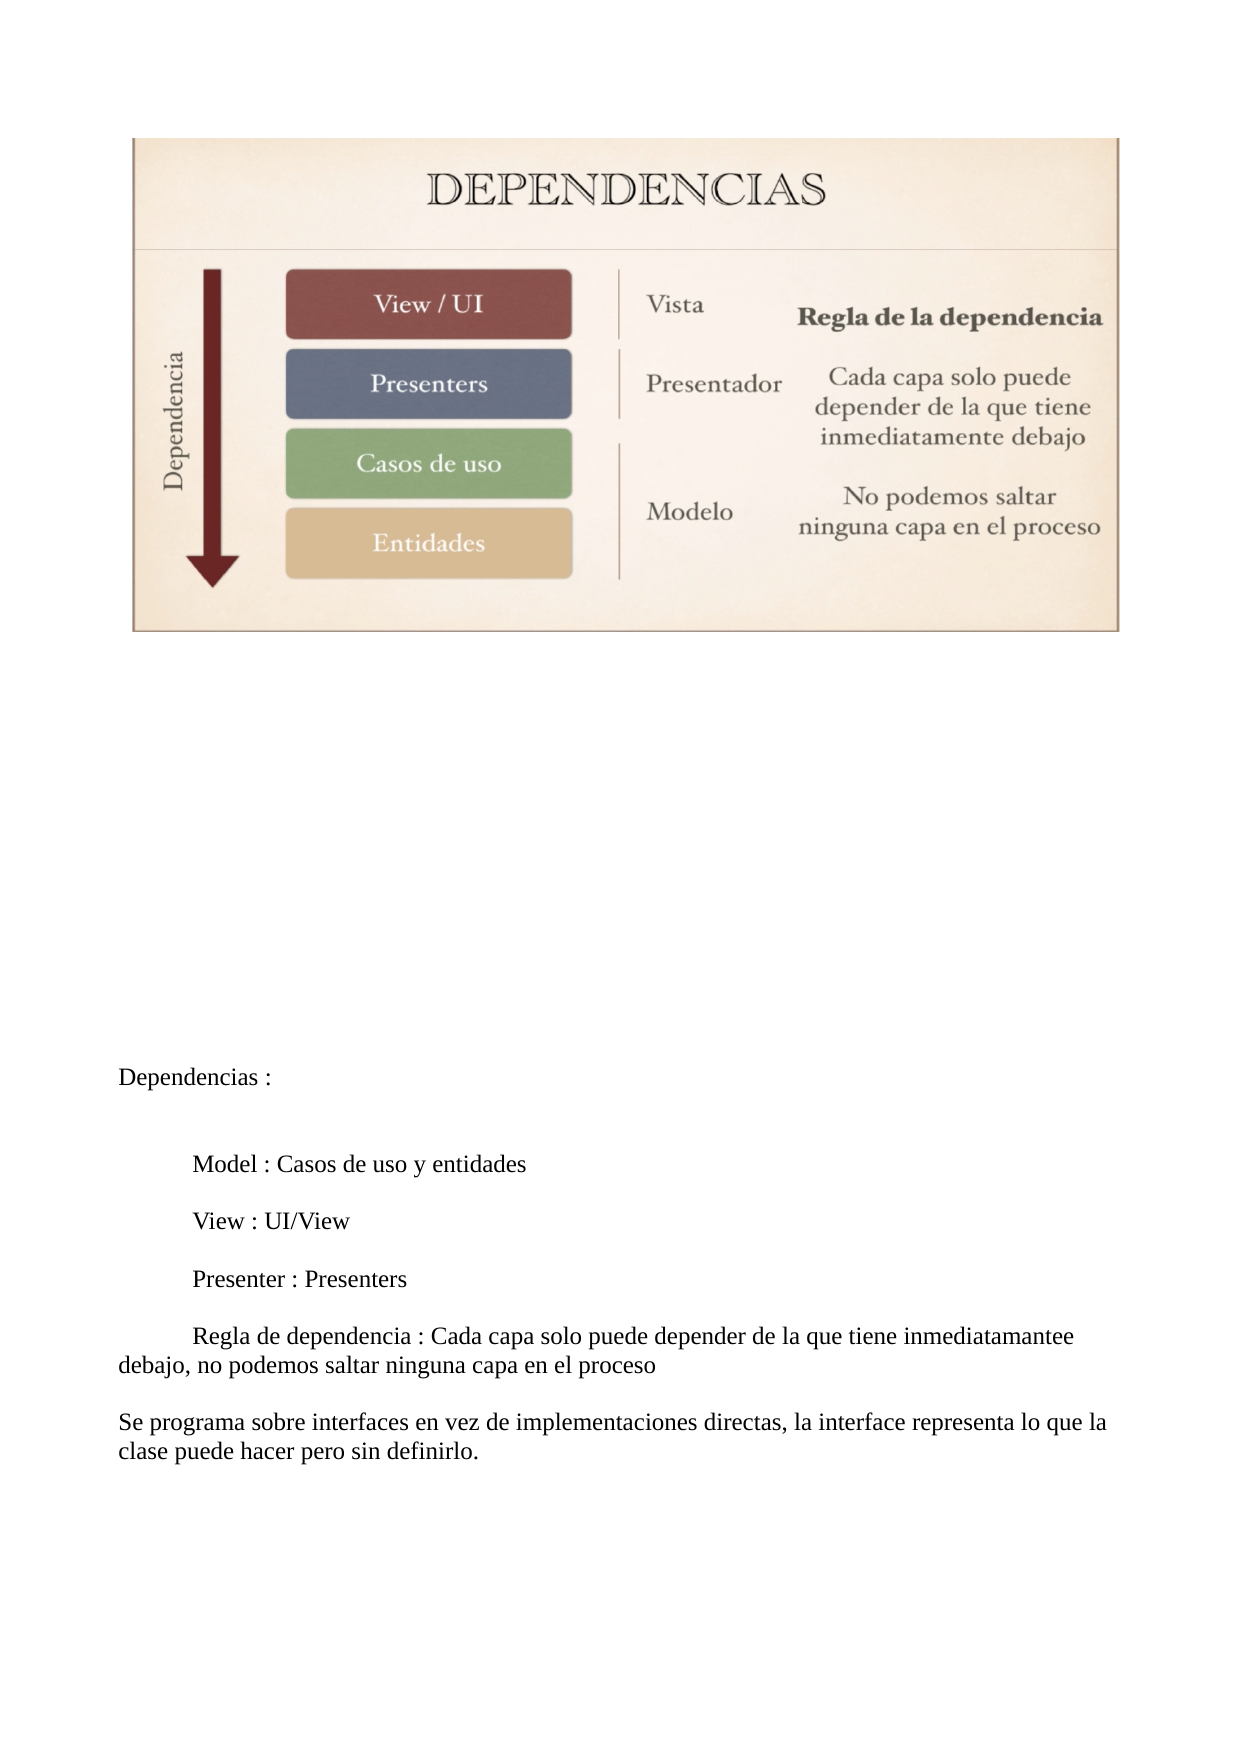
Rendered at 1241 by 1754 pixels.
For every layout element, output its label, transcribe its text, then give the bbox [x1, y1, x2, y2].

text Presenter : Presenters [118, 1264, 1122, 1292]
text Model : Casos de uso y entidades [118, 1149, 1122, 1177]
text View : UI/View [118, 1206, 1122, 1235]
text Dependencias : [118, 1062, 1122, 1091]
picture [132, 138, 1120, 632]
text Se programa sobre interfaces en vez de implementaciones directas, la interface representa lo que la clase puede hacer pero sin definirlo. [118, 1407, 1122, 1465]
text Regla de dependencia : Cada capa solo puede depender de la que tiene inmediatamantee debajo, no podemos saltar ninguna capa en el proceso [118, 1321, 1122, 1379]
